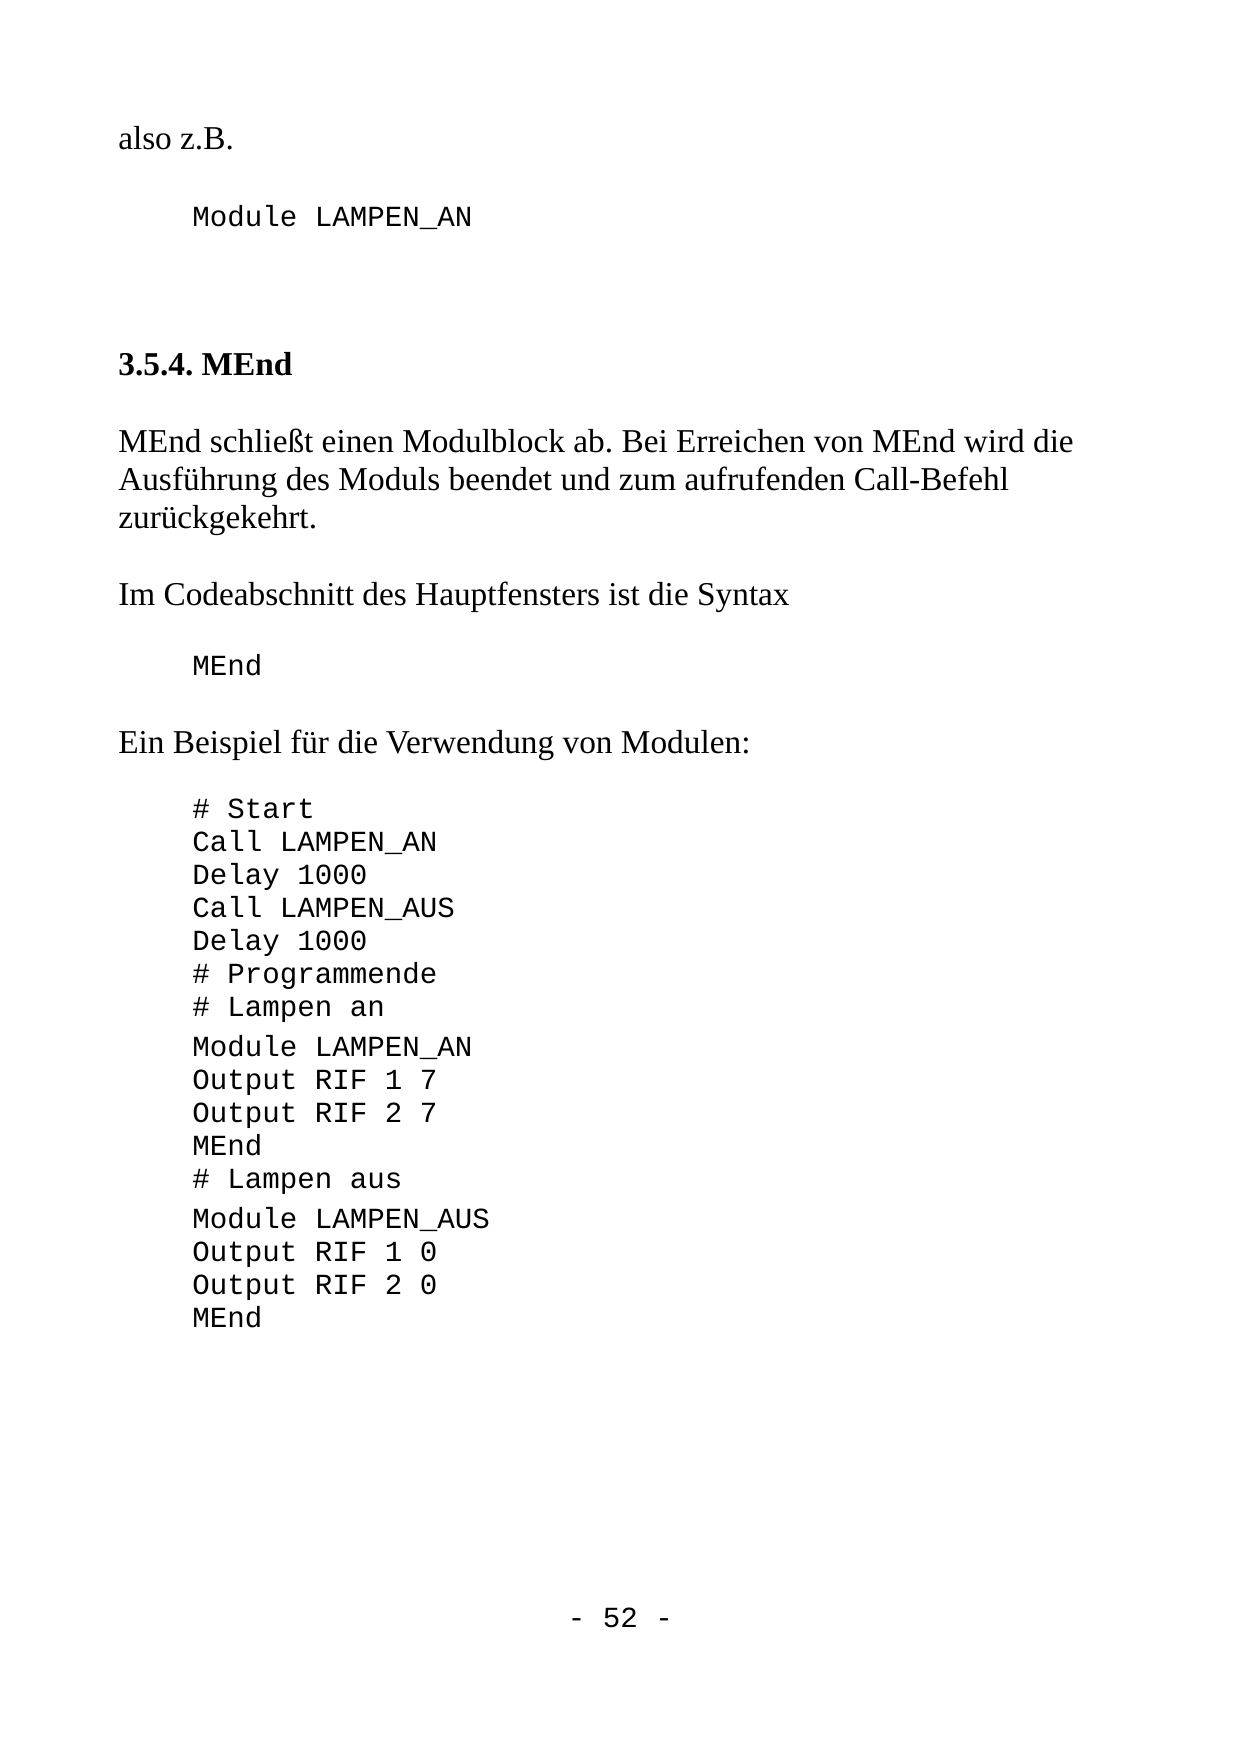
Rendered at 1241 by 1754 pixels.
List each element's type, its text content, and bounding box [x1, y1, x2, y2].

text Im Codeabschnitt des Hauptfensters ist die Syntax [118, 574, 1122, 613]
text Output RIF 1 0 [118, 1237, 1122, 1270]
text # Start [118, 794, 1122, 827]
text Output RIF 1 7 [118, 1065, 1122, 1098]
text Call LAMPEN_AUS [118, 893, 1122, 926]
text MEnd [118, 1131, 1122, 1164]
text Output RIF 2 0 [118, 1270, 1122, 1303]
text MEnd schließt einen Modulblock ab. Bei Erreichen von MEnd wird die Ausführung des Moduls beendet und zum aufrufenden Call-Befehl zurückgekehrt. [118, 421, 1122, 536]
text Module LAMPEN_AUS [118, 1197, 1122, 1237]
text Module LAMPEN_AN [118, 195, 1122, 235]
text also z.B. [118, 118, 1122, 156]
text Delay 1000 [118, 860, 1122, 893]
text MEnd [118, 651, 1122, 684]
text # Lampen an [118, 992, 1122, 1025]
text 3.5.4. MEnd [118, 344, 1122, 383]
text Call LAMPEN_AN [118, 827, 1122, 860]
text Module LAMPEN_AN [118, 1025, 1122, 1065]
text # Lampen aus [118, 1164, 1122, 1197]
text Delay 1000 [118, 926, 1122, 959]
text Output RIF 2 7 [118, 1098, 1122, 1131]
text # Programmende [118, 959, 1122, 992]
text MEnd [118, 1303, 1122, 1336]
text Ein Beispiel für die Verwendung von Modulen: [118, 722, 1122, 761]
